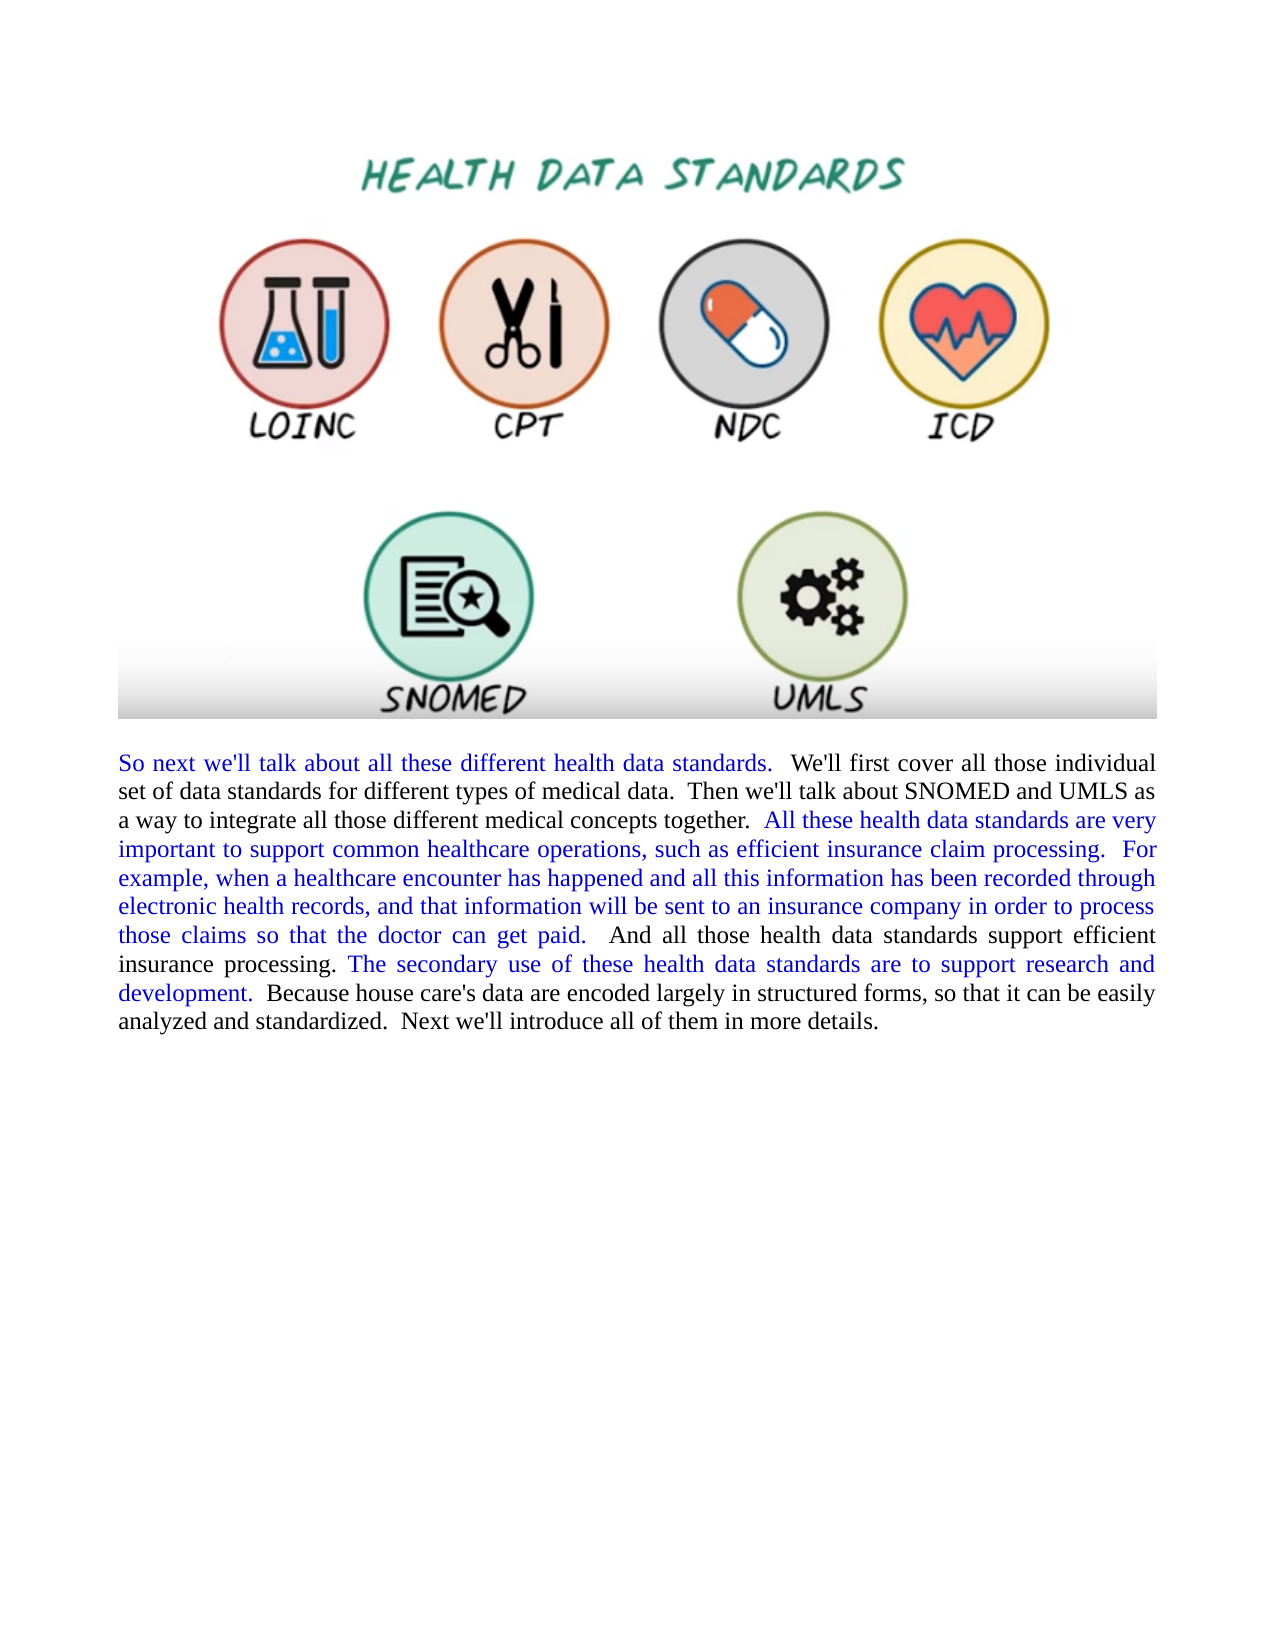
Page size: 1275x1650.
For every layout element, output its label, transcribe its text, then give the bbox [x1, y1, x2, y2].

text So next we'll talk about all these different health data standards. We'll first cover all those individual set of data standards for different types of medical data. Then we'll talk about SNOMED and UMLS as a way to integrate all those different medical concepts together. All these health data standards are very important to support common healthcare operations, such as efficient insurance claim processing. For example, when a healthcare encounter has happened and all this information has been recorded through electronic health records, and that information will be sent to an insurance company in order to process those claims so that the doctor can get paid. And all those health data standards support efficient insurance processing. The secondary use of these health data standards are to support research and development. Because house care's data are encoded largely in structured forms, so that it can be easily analyzed and standardized. Next we'll introduce all of them in more details. [118, 748, 1157, 1035]
picture [118, 146, 1157, 719]
